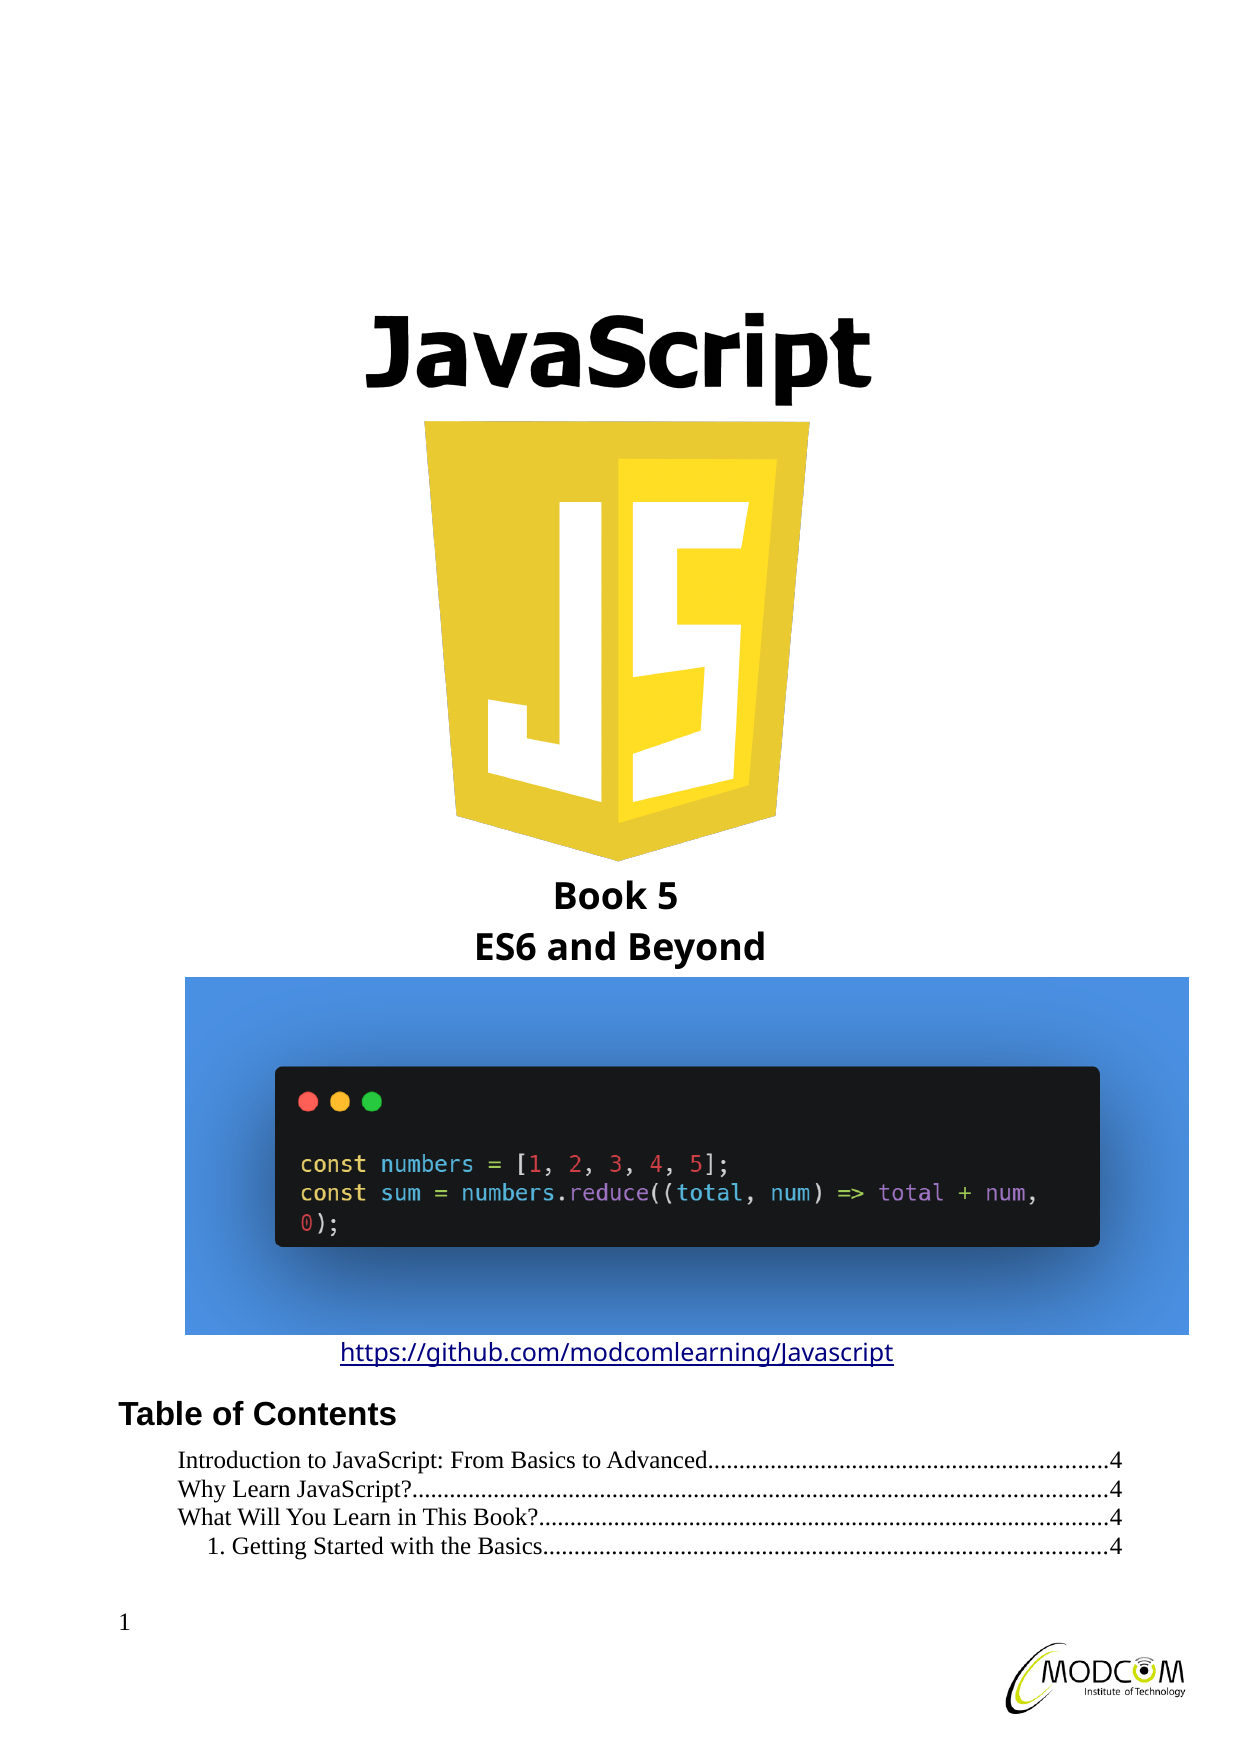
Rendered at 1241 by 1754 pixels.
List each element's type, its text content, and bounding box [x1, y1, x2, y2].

picture [185, 976, 1189, 1335]
picture [997, 1626, 1191, 1718]
text What Will You Learn in This Book? 4 [177, 1502, 1122, 1531]
text Introduction to JavaScript: From Basics to Advanced 4 [177, 1445, 1122, 1474]
subtitle Table of Contents [118, 1394, 1122, 1432]
text https://github.com/modcomlearning/Javascript [118, 971, 1122, 1369]
picture [116, 304, 1121, 870]
text 1. Getting Started with the Basics 4 [207, 1531, 1122, 1560]
text ES6 and Beyond [118, 920, 1122, 971]
text Book 5 [118, 714, 1122, 920]
text Why Learn JavaScript? 4 [177, 1474, 1122, 1502]
